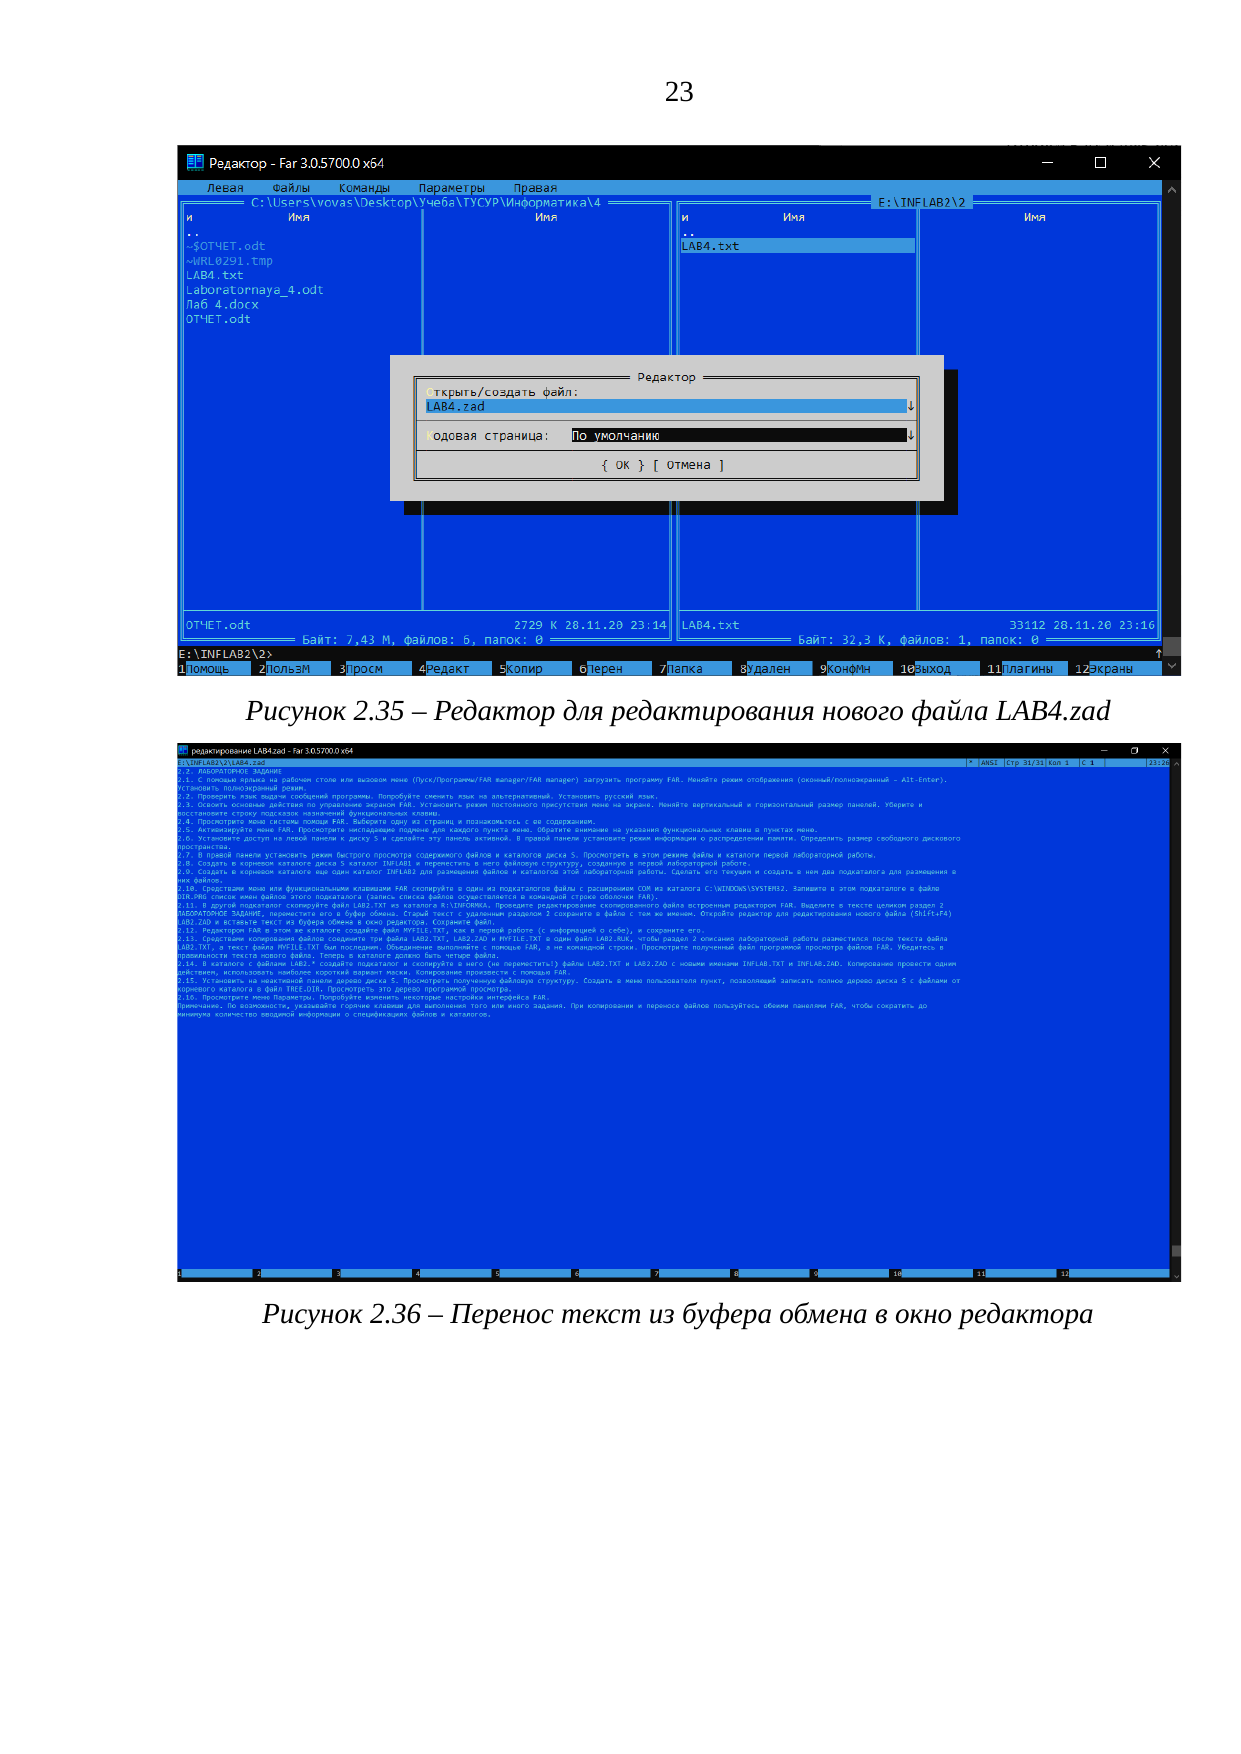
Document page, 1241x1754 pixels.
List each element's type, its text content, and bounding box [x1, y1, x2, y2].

text Рисунок 2.35 – Редактор для редактирования нового файла LAB4.zad [177, 693, 1181, 726]
text Рисунок 2.36 – Перенос текст из буфера обмена в окно редактора [177, 1296, 1181, 1329]
